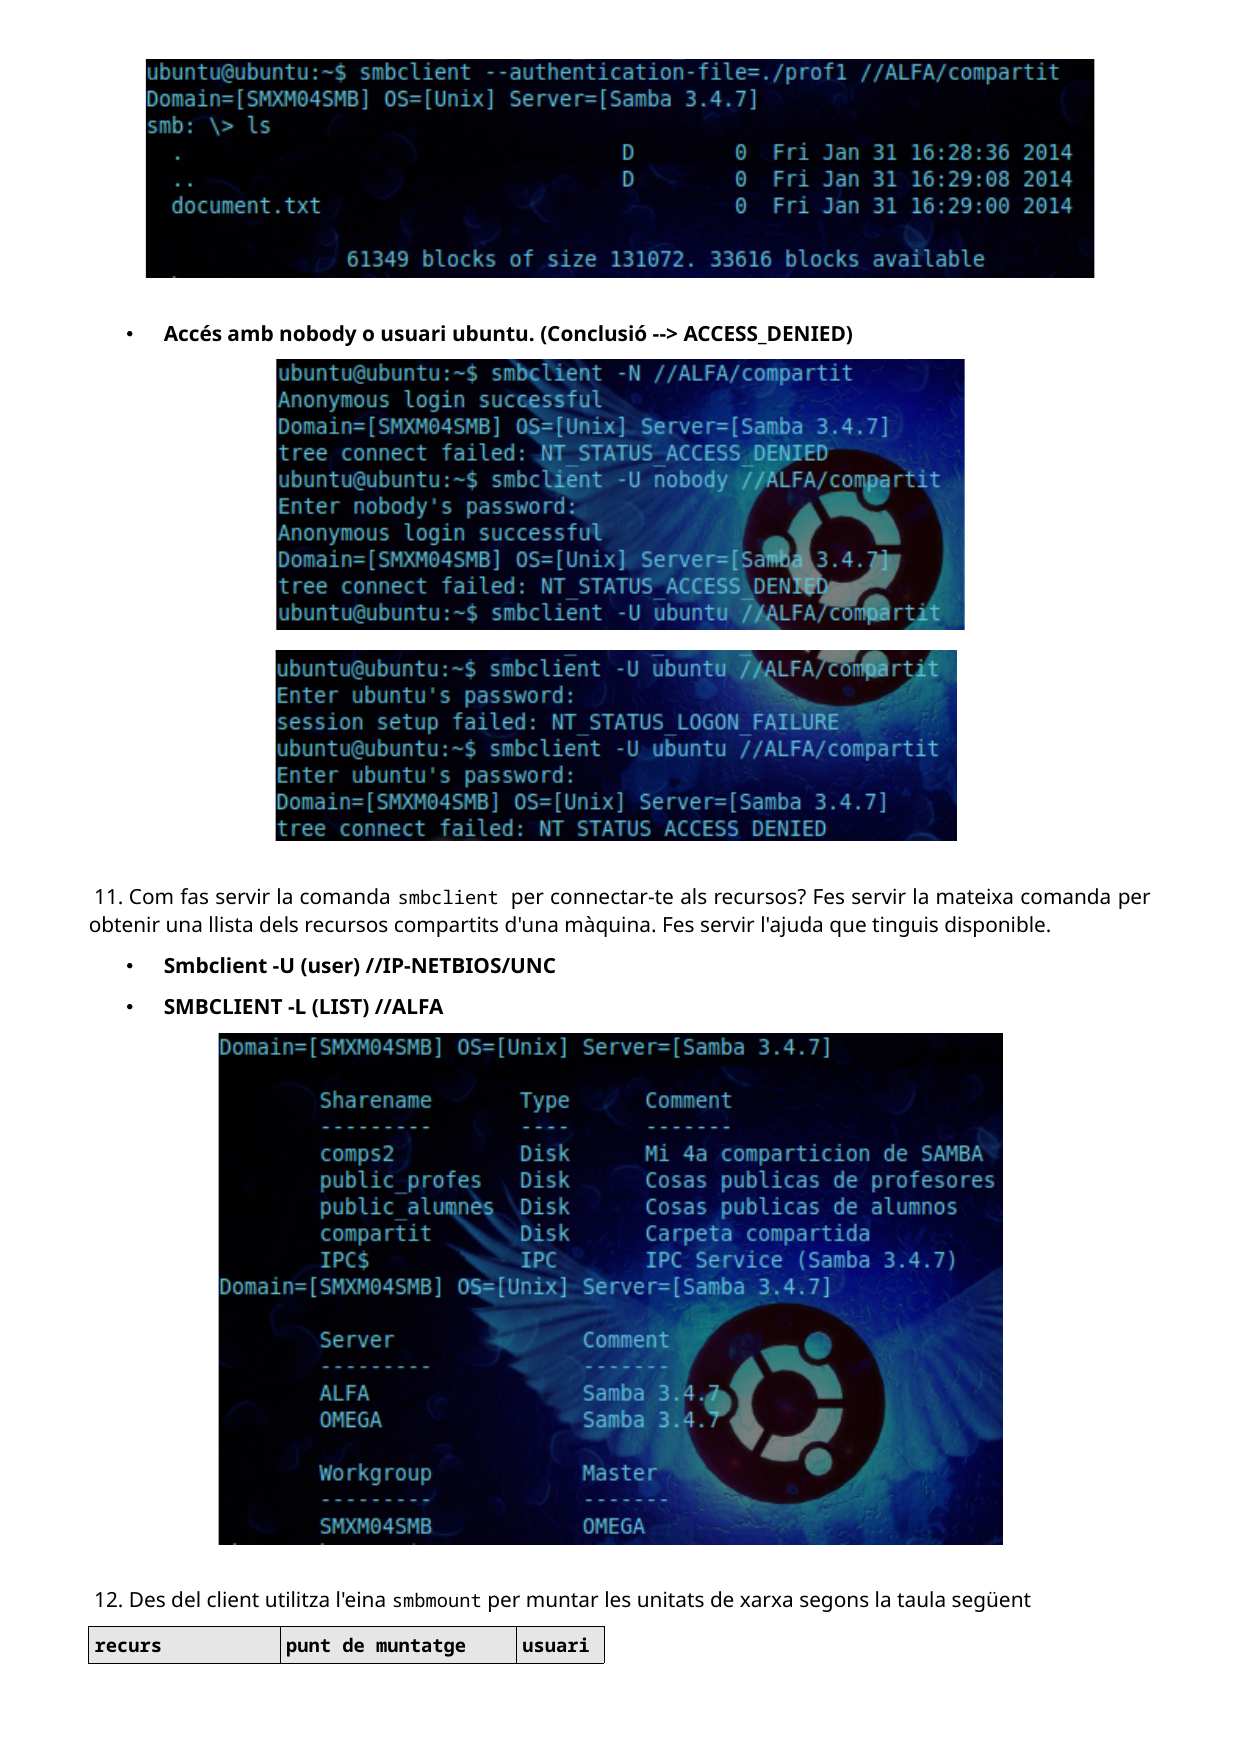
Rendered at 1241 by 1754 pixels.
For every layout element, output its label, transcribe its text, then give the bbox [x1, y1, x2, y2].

table_header punt de muntatge [281, 1627, 516, 1663]
picture [145, 59, 1095, 278]
picture [275, 650, 957, 841]
list Com fas servir la comanda smbclient per connectar-te als recursos? Fes servir la mateixa comanda per obtenir una llista dels recursos compartits d'una màquina. Fes servir l'ajuda que tinguis disponible. [88, 882, 1152, 939]
table_header recurs [89, 1627, 280, 1663]
list Smbclient -U (user) //IP-NETBIOS/UNC [126, 951, 1152, 980]
list Accés amb nobody o usuari ubuntu. (Conclusió --> ACCESS_DENIED) [126, 319, 1152, 347]
picture [218, 1033, 1003, 1545]
list Des del client utilitza l'eina smbmount per muntar les unitats de xarxa segons la taula següent [88, 1585, 1152, 1613]
picture [275, 359, 965, 630]
list SMBCLIENT -L (LIST) //ALFA [126, 992, 1152, 1021]
table_header usuari [517, 1627, 604, 1663]
